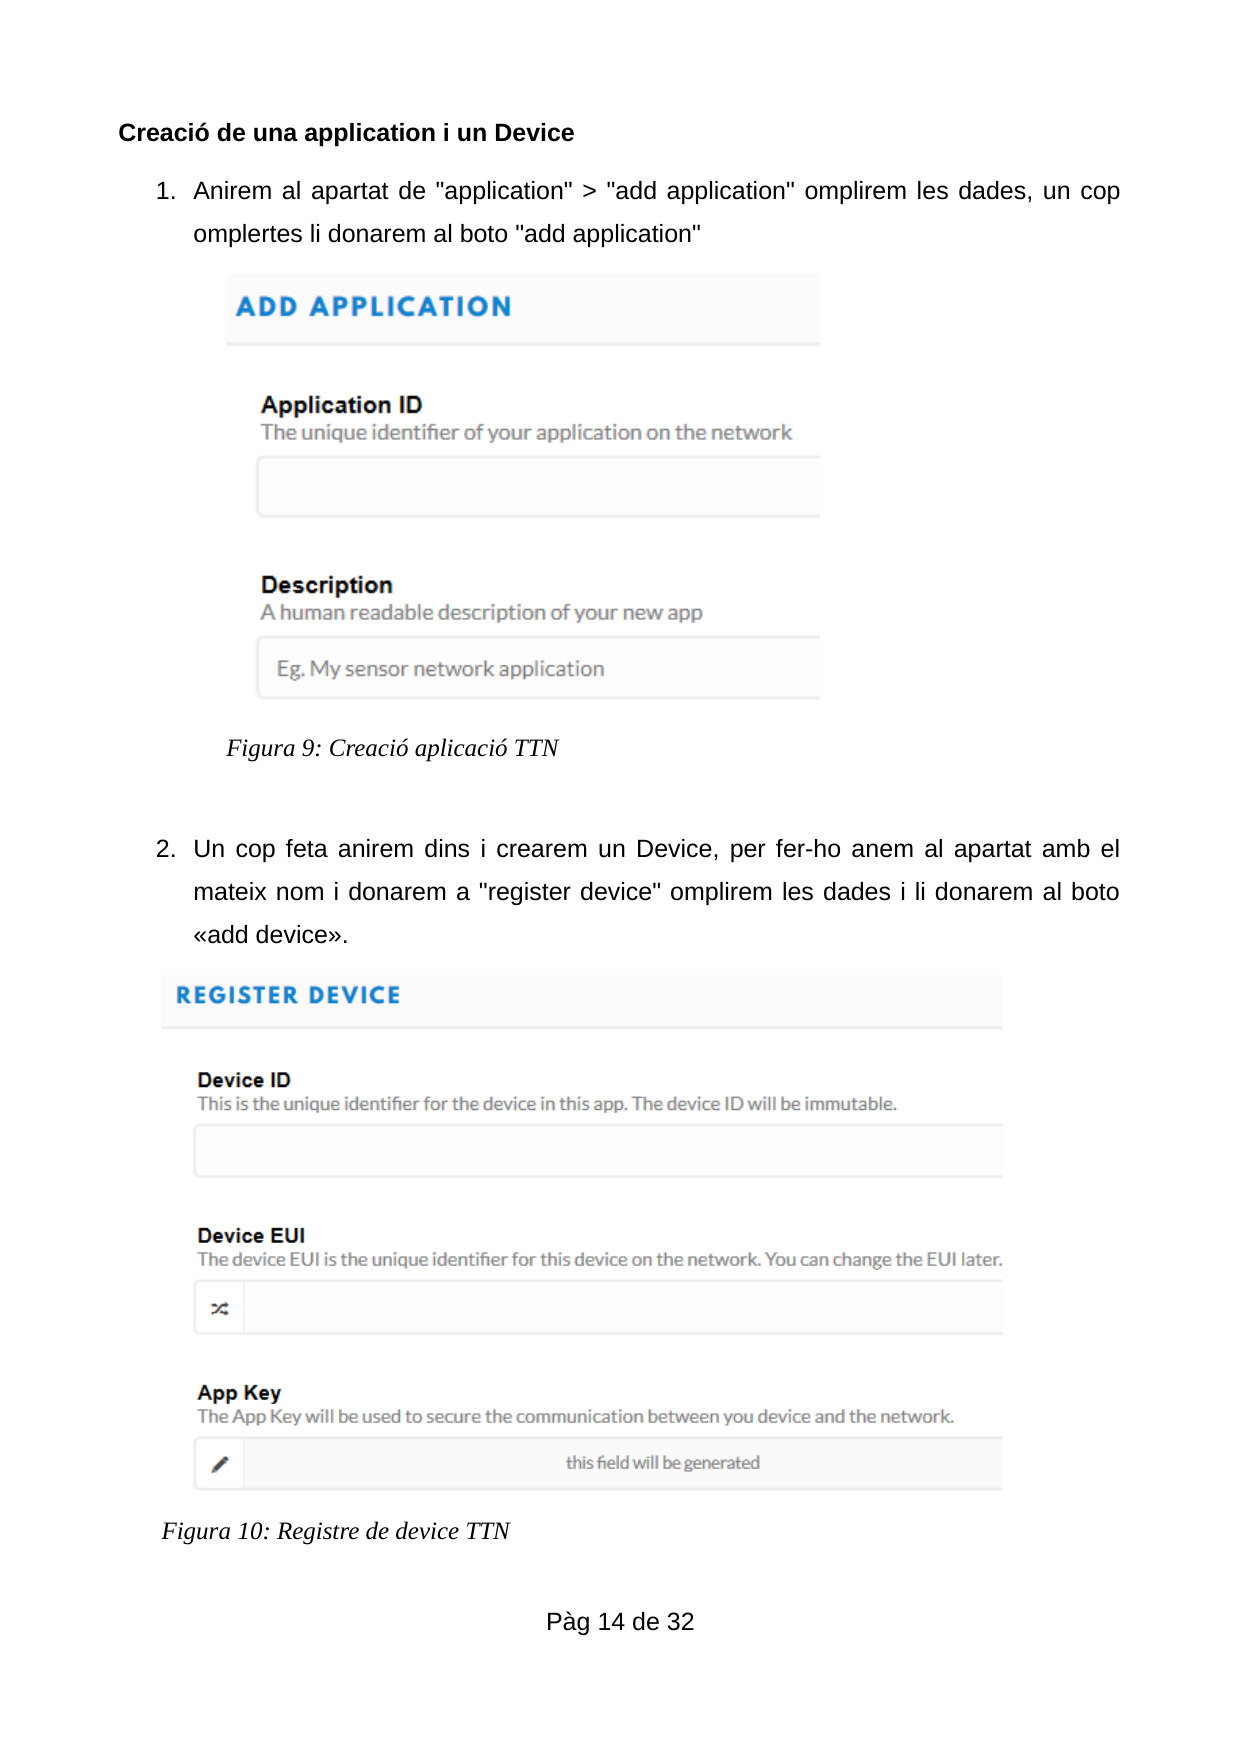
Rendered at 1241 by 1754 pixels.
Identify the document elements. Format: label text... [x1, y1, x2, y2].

picture [161, 975, 1003, 1511]
list Un cop feta anirem dins i crearem un Device, per fer-ho anem al apartat amb el mateix nom i donarem a "register device" omplirem les dades i li donarem al boto «add device». [156, 834, 1122, 949]
text Figura 10: Registre de device TTN [161, 1511, 1003, 1545]
list Anirem al apartat de "application" > "add application" omplirem les dades, un cop omplertes li donarem al boto "add application" [156, 176, 1122, 248]
subtitle Creació de una application i un Device [118, 118, 1122, 147]
text Figura 9: Creació aplicació TTN [226, 728, 820, 762]
picture [226, 274, 820, 728]
